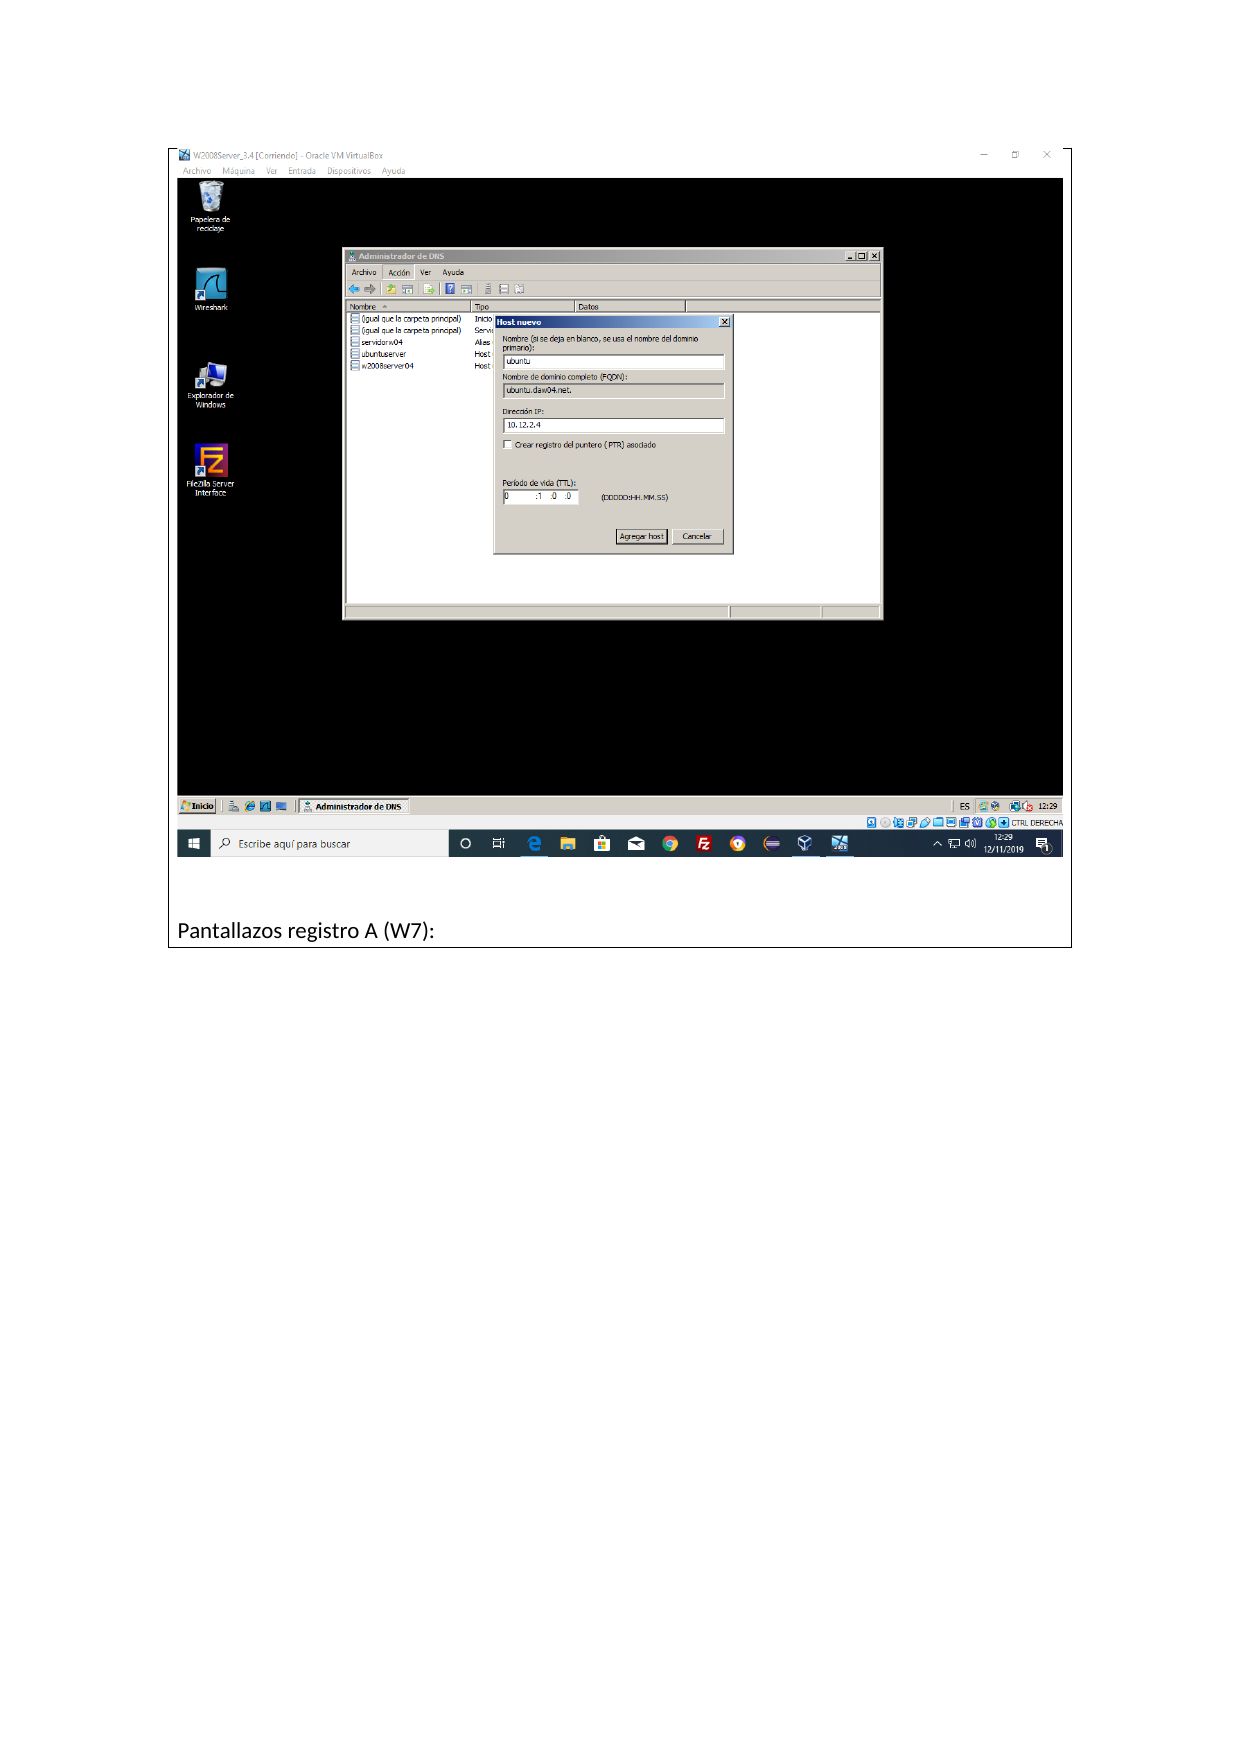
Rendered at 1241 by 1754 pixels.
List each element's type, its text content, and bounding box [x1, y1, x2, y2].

picture [177, 147, 1063, 857]
text Pantallazos registro A (W7): [169, 913, 1071, 947]
